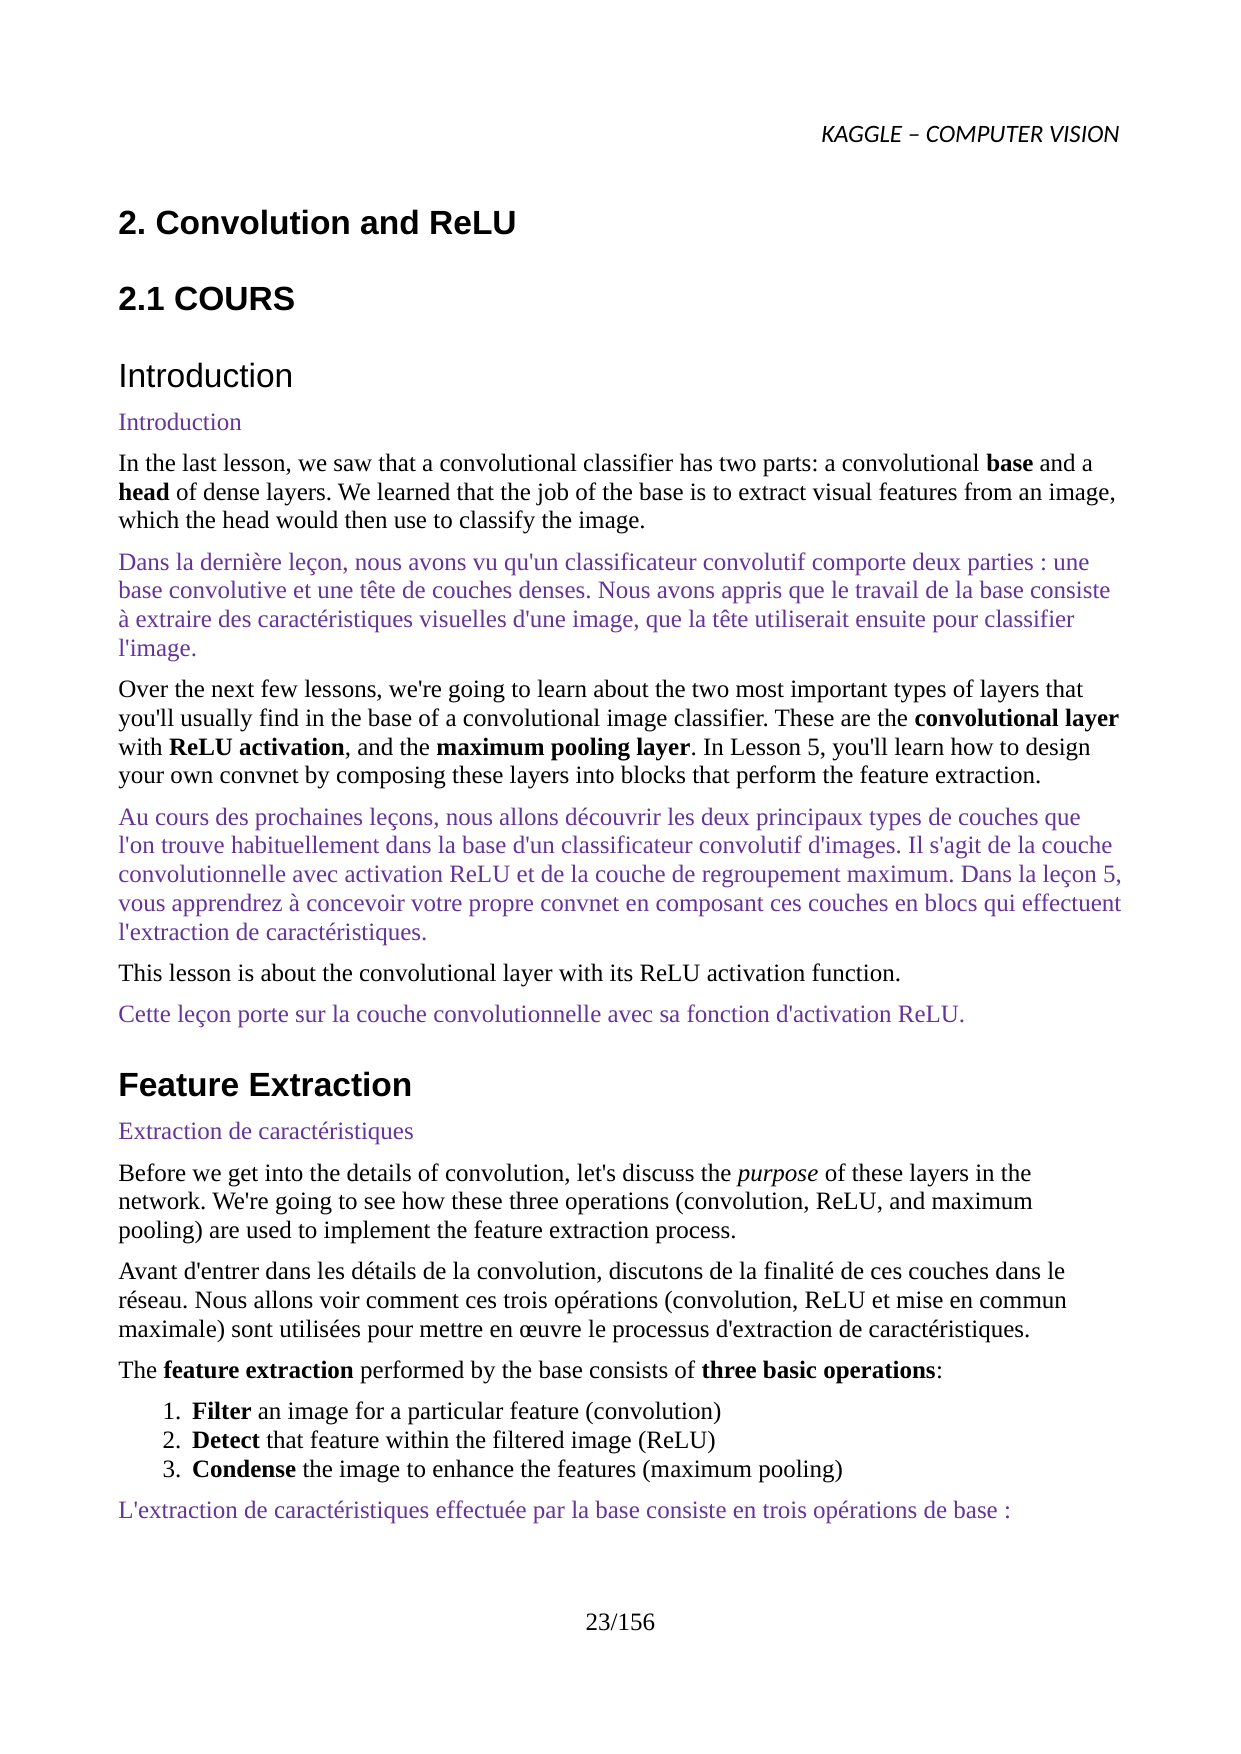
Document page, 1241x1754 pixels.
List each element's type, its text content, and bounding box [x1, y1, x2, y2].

text Before we get into the details of convolution, let's discuss the purpose of these layers in the network. We're going to see how these three operations (convolution, ReLU, and maximum pooling) are used to implement the feature extraction process. [118, 1158, 1122, 1244]
text Cette leçon porte sur la couche convolutionnelle avec sa fonction d'activation ReLU. [118, 999, 1122, 1028]
text Over the next few lessons, we're going to learn about the two most important types of layers that you'll usually find in the base of a convolutional image classifier. These are the convolutional layer with ReLU activation, and the maximum pooling layer. In Lesson 5, you'll learn how to design your own convnet by composing these layers into blocks that perform the feature extraction. [118, 674, 1122, 789]
text Dans la dernière leçon, nous avons vu qu'un classificateur convolutif comporte deux parties : une base convolutive et une tête de couches denses. Nous avons appris que le travail de la base consiste à extraire des caractéristiques visuelles d'une image, que la tête utiliserait ensuite pour classifier l'image. [118, 547, 1122, 662]
subtitle Introduction [118, 355, 1122, 394]
text Avant d'entrer dans les détails de la convolution, discutons de la finalité de ces couches dans le réseau. Nous allons voir comment ces trois opérations (convolution, ReLU et mise en commun maximale) sont utilisées pour mettre en œuvre le processus d'extraction de caractéristiques. [118, 1256, 1122, 1343]
text L'extraction de caractéristiques effectuée par la base consiste en trois opérations de base : [118, 1495, 1122, 1524]
list Detect that feature within the filtered image (ReLU) [162, 1425, 1122, 1454]
text Au cours des prochaines leçons, nous allons découvrir les deux principaux types de couches que l'on trouve habituellement dans la base d'un classificateur convolutif d'images. Il s'agit de la couche convolutionnelle avec activation ReLU et de la couche de regroupement maximum. Dans la leçon 5, vous apprendrez à concevoir votre propre convnet en composant ces couches en blocs qui effectuent l'extraction de caractéristiques. [118, 802, 1122, 945]
subtitle Feature Extraction [118, 1065, 1122, 1104]
subtitle 2.1 COURS [118, 279, 1122, 318]
text Introduction [118, 407, 1122, 435]
text The feature extraction performed by the base consists of three basic operations: [118, 1355, 1122, 1384]
list Condense the image to enhance the features (maximum pooling) [162, 1454, 1122, 1483]
list Filter an image for a particular feature (convolution) [162, 1396, 1122, 1425]
text This lesson is about the convolutional layer with its ReLU activation function. [118, 958, 1122, 987]
text Extraction de caractéristiques [118, 1116, 1122, 1145]
subtitle 2. Convolution and ReLU [118, 203, 1122, 242]
text In the last lesson, we saw that a convolutional classifier has two parts: a convolutional base and a head of dense layers. We learned that the job of the base is to extract visual features from an image, which the head would then use to classify the image. [118, 448, 1122, 534]
